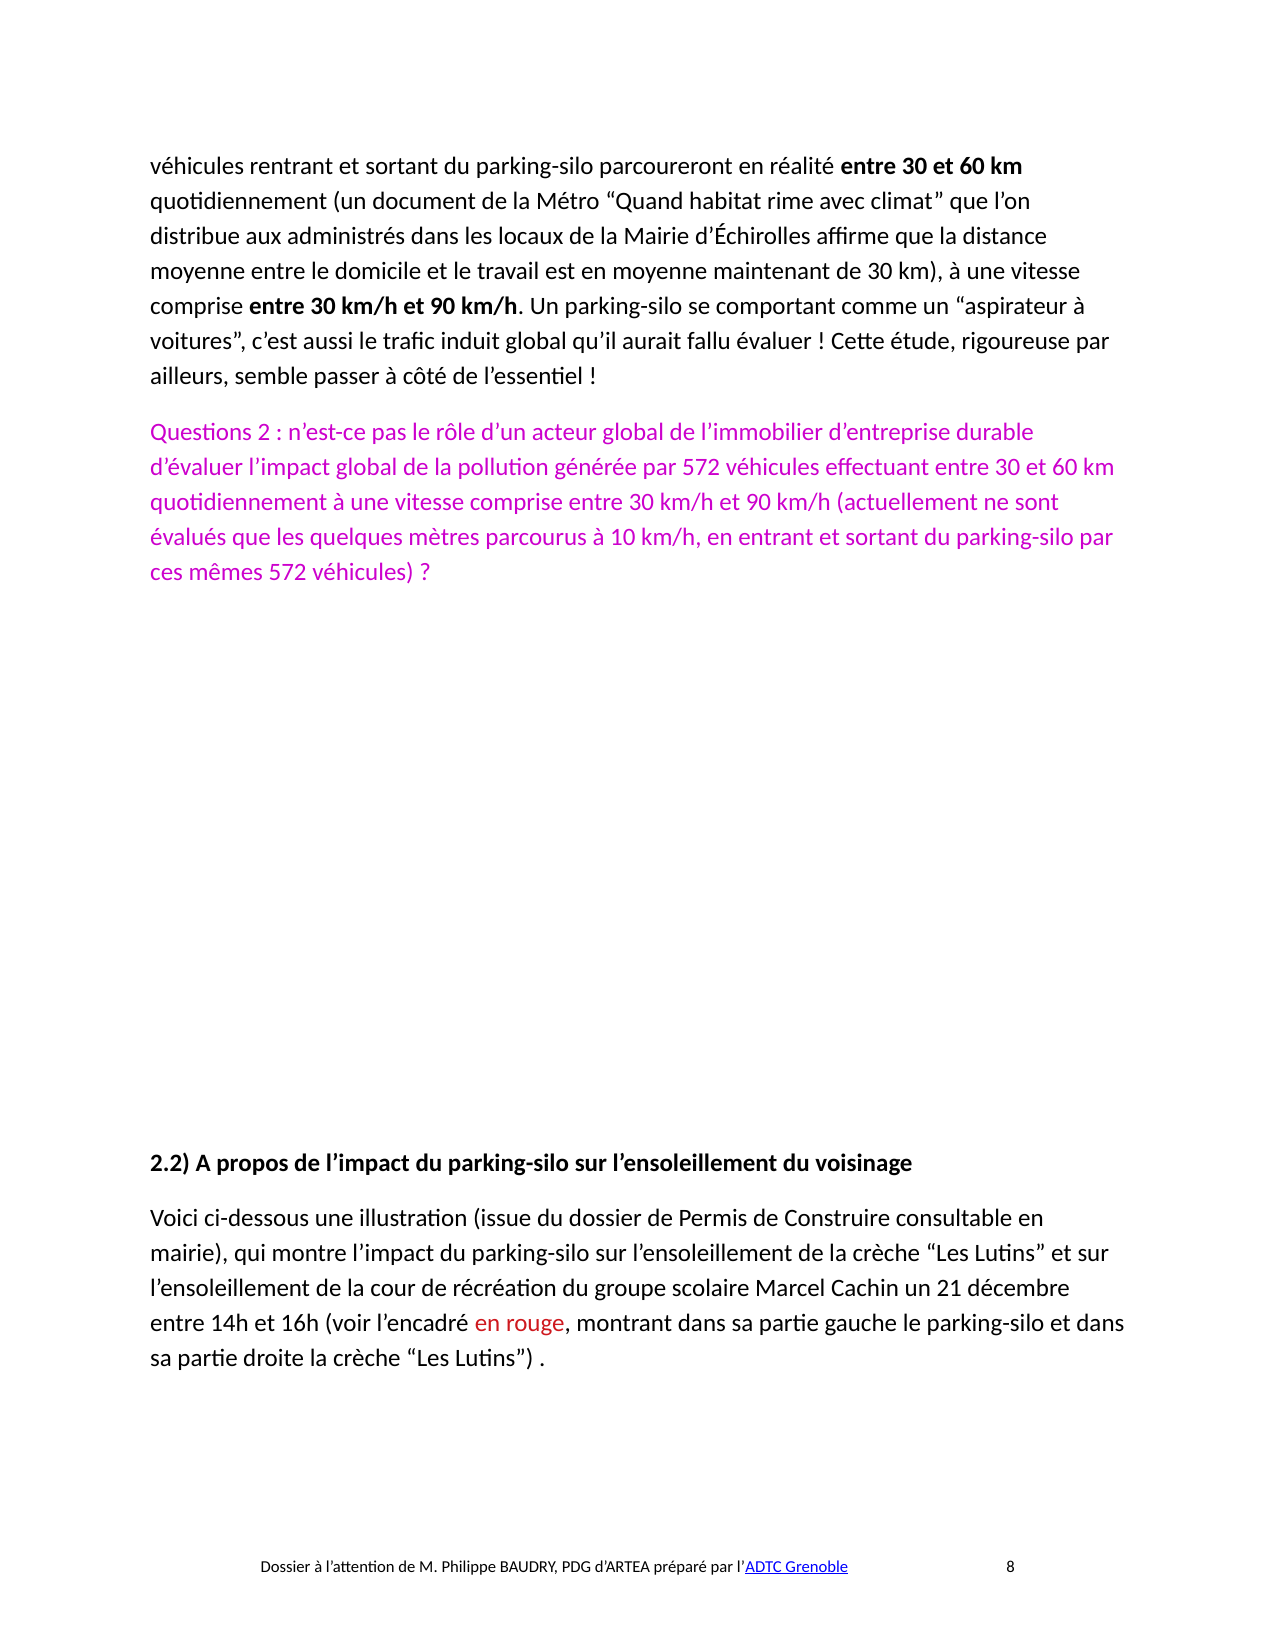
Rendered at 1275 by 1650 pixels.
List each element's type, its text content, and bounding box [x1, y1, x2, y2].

text Questions 2 : n’est-ce pas le rôle d’un acteur global de l’immobilier d’entreprise durable d’évaluer l’impact global de la pollution générée par 572 véhicules effectuant entre 30 et 60 km quotidiennement à une vitesse comprise entre 30 km/h et 90 km/h (actuellement ne sont évalués que les quelques mètres parcourus à 10 km/h, en entrant et sortant du parking-silo par ces mêmes 572 véhicules) ? [150, 416, 1125, 586]
text 2.2) A propos de l’impact du parking-silo sur l’ensoleillement du voisinage [150, 1147, 1125, 1177]
text Voici ci-dessous une illustration (issue du dossier de Permis de Construire consultable en mairie), qui montre l’impact du parking-silo sur l’ensoleillement de la crèche “Les Lutins” et sur l’ensoleillement de la cour de récréation du groupe scolaire Marcel Cachin un 21 décembre entre 14h et 16h (voir l’encadré en rouge, montrant dans sa partie gauche le parking-silo et dans sa partie droite la crèche “Les Lutins”) . [150, 1202, 1125, 1373]
text véhicules rentrant et sortant du parking-silo parcoureront en réalité entre 30 et 60 km quotidiennement (un document de la Métro “Quand habitat rime avec climat” que l’on distribue aux administrés dans les locaux de la Mairie d’Échirolles affirme que la distance moyenne entre le domicile et le travail est en moyenne maintenant de 30 km), à une vitesse comprise entre 30 km/h et 90 km/h. Un parking-silo se comportant comme un “aspirateur à voitures”, c’est aussi le trafic induit global qu’il aurait fallu évaluer ! Cette étude, rigoureuse par ailleurs, semble passer à côté de l’essentiel ! [150, 150, 1125, 391]
